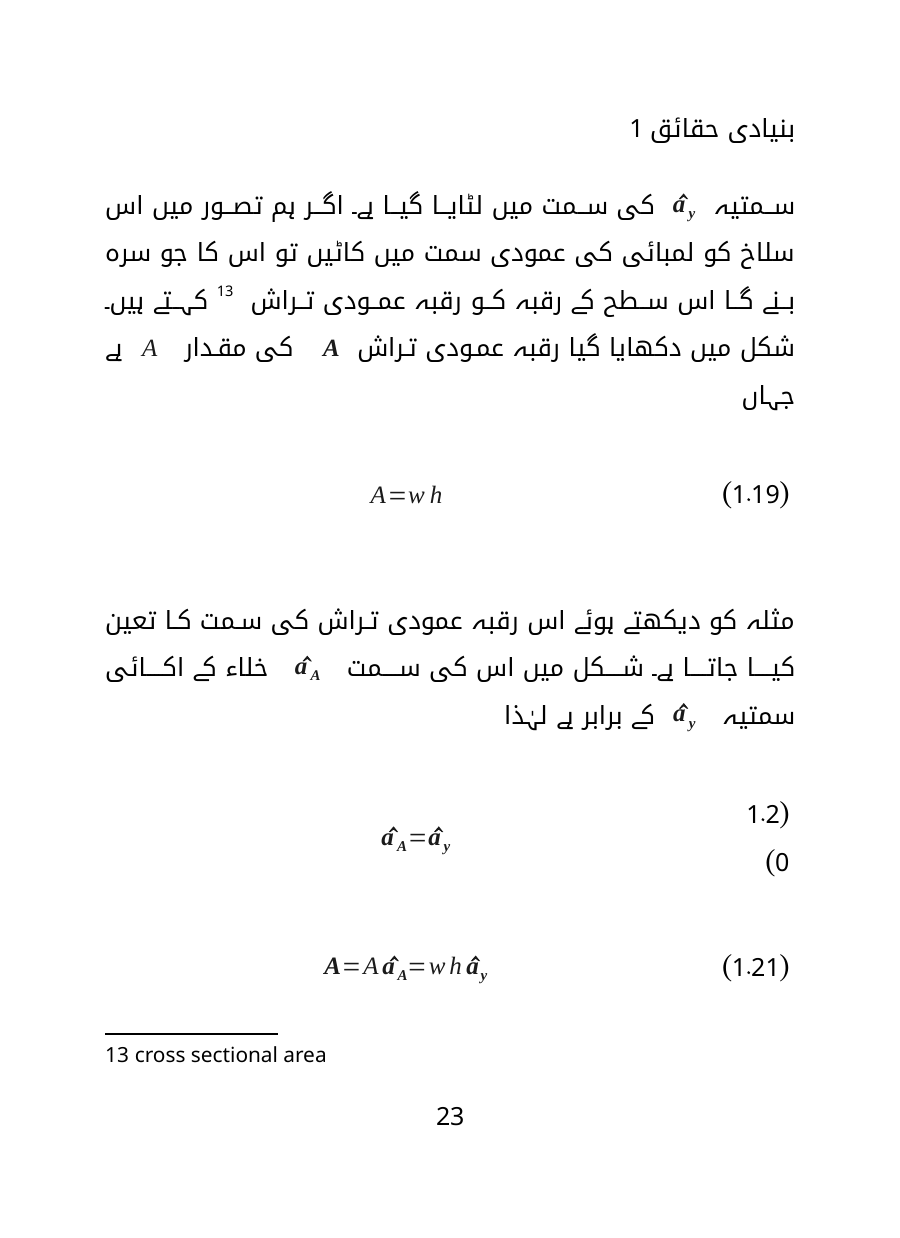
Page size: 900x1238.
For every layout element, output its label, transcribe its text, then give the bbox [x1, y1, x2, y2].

table_header [105, 939, 696, 1010]
table_header [105, 466, 697, 537]
table_header (1.20) [718, 786, 795, 905]
table_header [105, 786, 718, 905]
text cross sectional area [105, 1040, 795, 1068]
table_header (1.19) [697, 466, 795, 537]
text شکل 1.8 میں ایک سلاخ دکھایا گیا ہے۔ اس کو اکائی سمتیہکی سمت میں لٹایا گیا ہے۔ اگر ہم تصور میں اس سلاخ کو لمبائی کی عمودی سمت میں کاٹیں تو اس کا جو سرہ بنے گا اس سطح کے رقبہ کو رقبہ عمودی تراش کہتے ہیں۔ شکل میں دکھایا گیا رقبہ عمودی تراش کی مقدار ہے جہاں [105, 182, 795, 419]
table_header (1.21) [696, 939, 795, 1010]
text مثلہ کو دیکھتے ہوئے اس رقبہ عمودی تراش کی سمت کا تعین کیا جاتا ہے۔ شکل میں اس کی سمت خلاء کے اکائی سمتیہ کے برابر ہے لہٰذا [105, 597, 795, 739]
